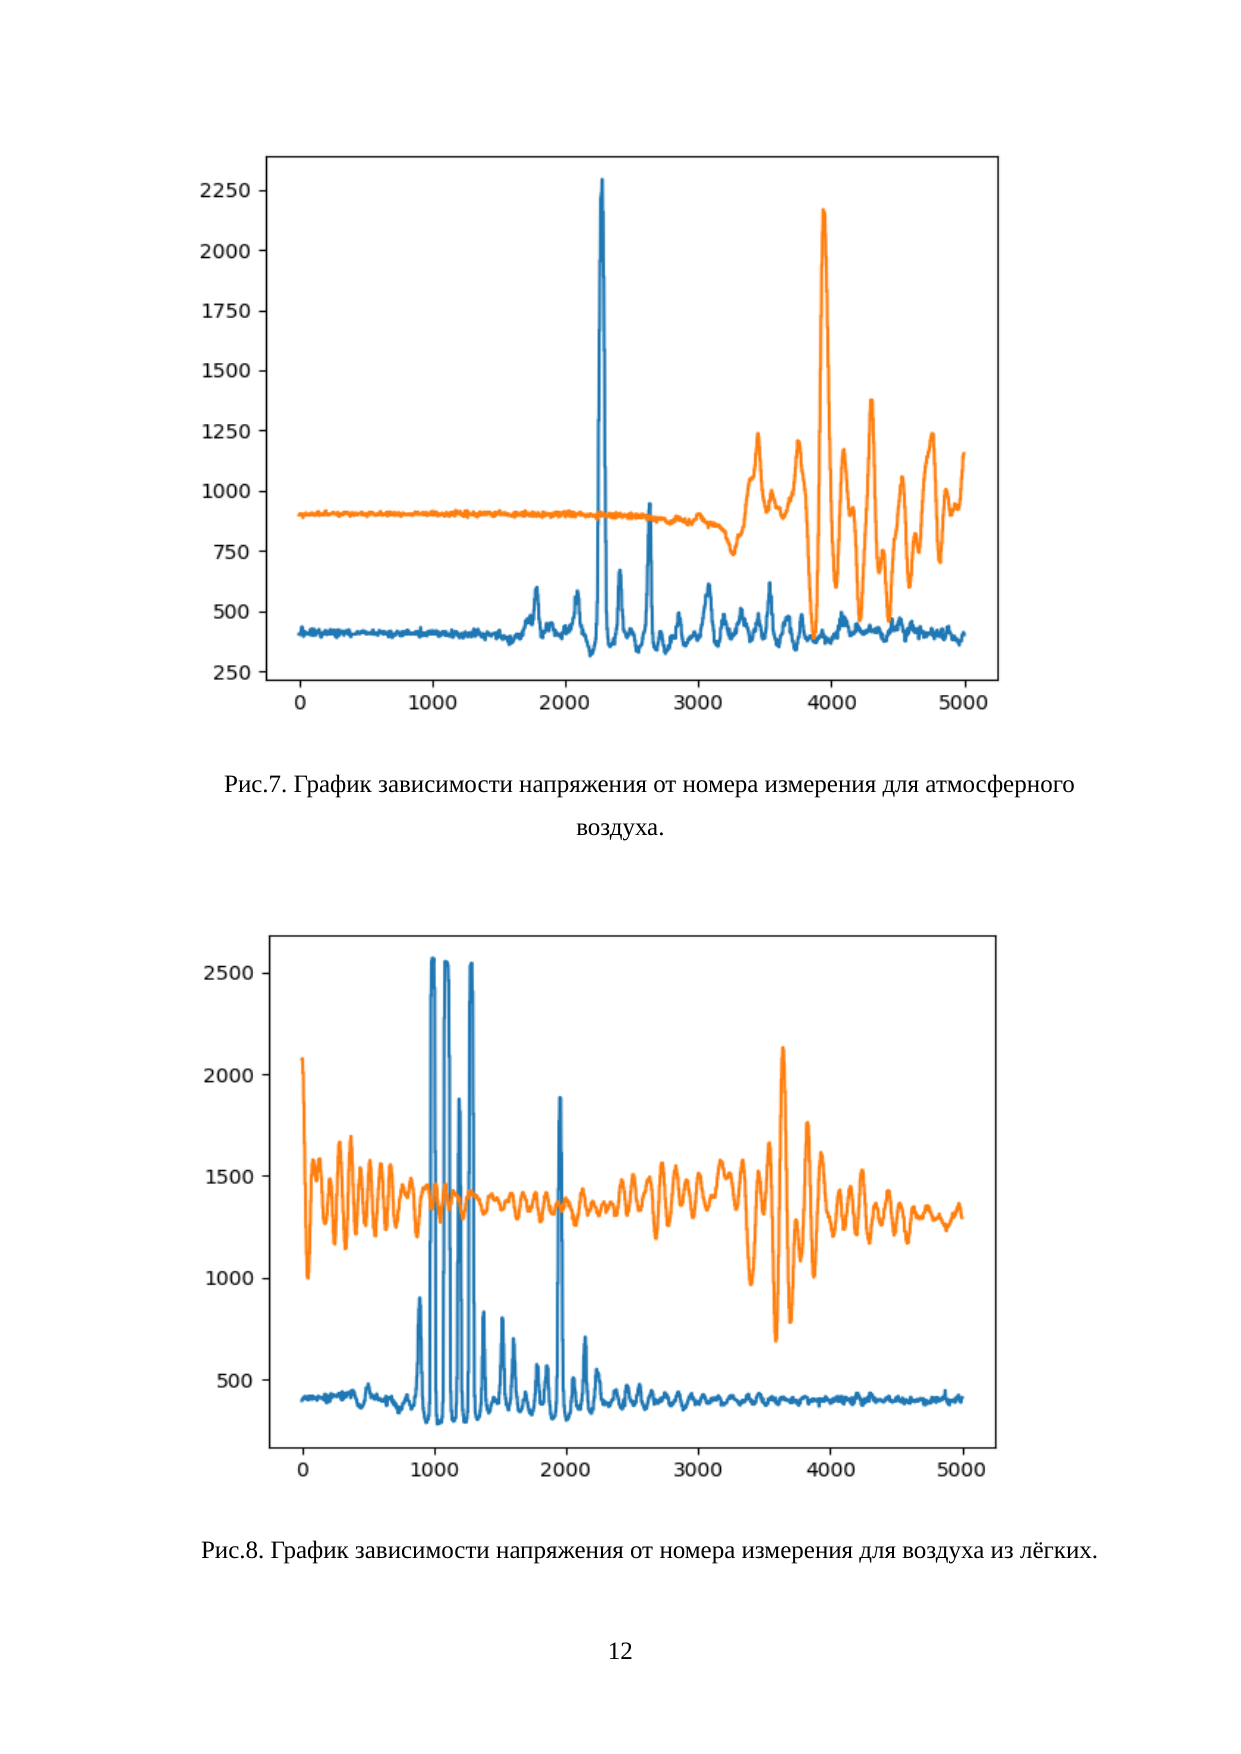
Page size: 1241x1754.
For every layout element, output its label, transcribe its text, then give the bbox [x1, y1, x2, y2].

text Рис.8. График зависимости напряжения от номера измерения для воздуха из лёгких. [118, 1535, 1122, 1564]
text Рис.7. График зависимости напряжения от номера измерения для атмосферного воздуха. [118, 769, 1122, 841]
